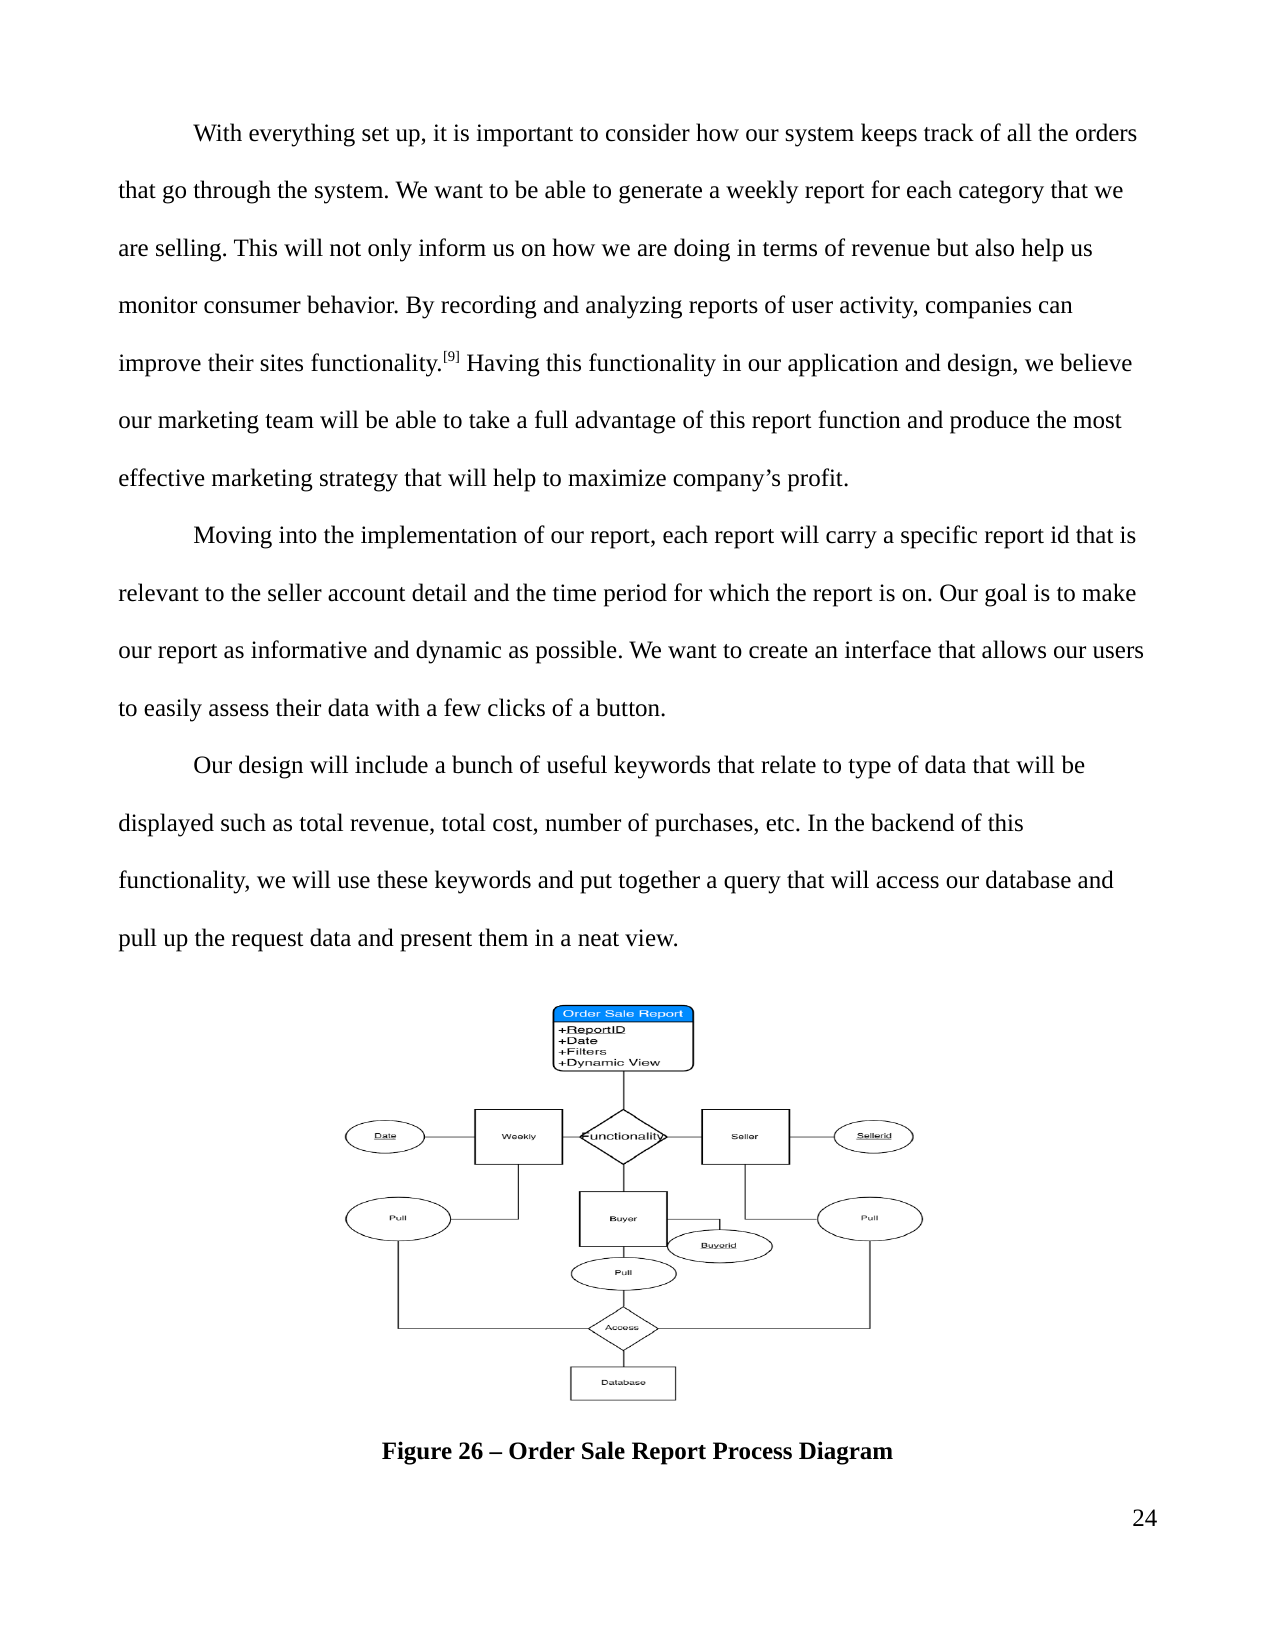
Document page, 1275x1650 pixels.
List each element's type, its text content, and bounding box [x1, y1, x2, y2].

text Figure 26 – Order Sale Report Process Diagram [118, 1436, 1157, 1464]
text Our design will include a bunch of useful keywords that relate to type of data that will be displayed such as total revenue, total cost, number of purchases, etc. In the backend of this functionality, we will use these keywords and put together a query that will access our database and pull up the request data and present them in a neat view. [118, 751, 1157, 952]
text With everything set up, it is important to consider how our system keeps track of all the orders that go through the system. We want to be able to generate a weekly report for each category that we are selling. This will not only inform us on how we are doing in terms of revenue but also help us monitor consumer behavior. By recording and analyzing reports of user activity, companies can improve their sites functionality.[9] Having this functionality in our application and design, we believe our marketing team will be able to take a full advantage of this report function and produce the most effective marketing strategy that will help to maximize company’s profit. [118, 118, 1157, 492]
picture [340, 980, 934, 1407]
text Moving into the implementation of our report, each report will carry a specific report id that is relevant to the seller account detail and the time period for which the report is on. Our goal is to make our report as informative and dynamic as possible. We want to create an interface that allows our users to easily assess their data with a few clicks of a button. [118, 521, 1157, 722]
